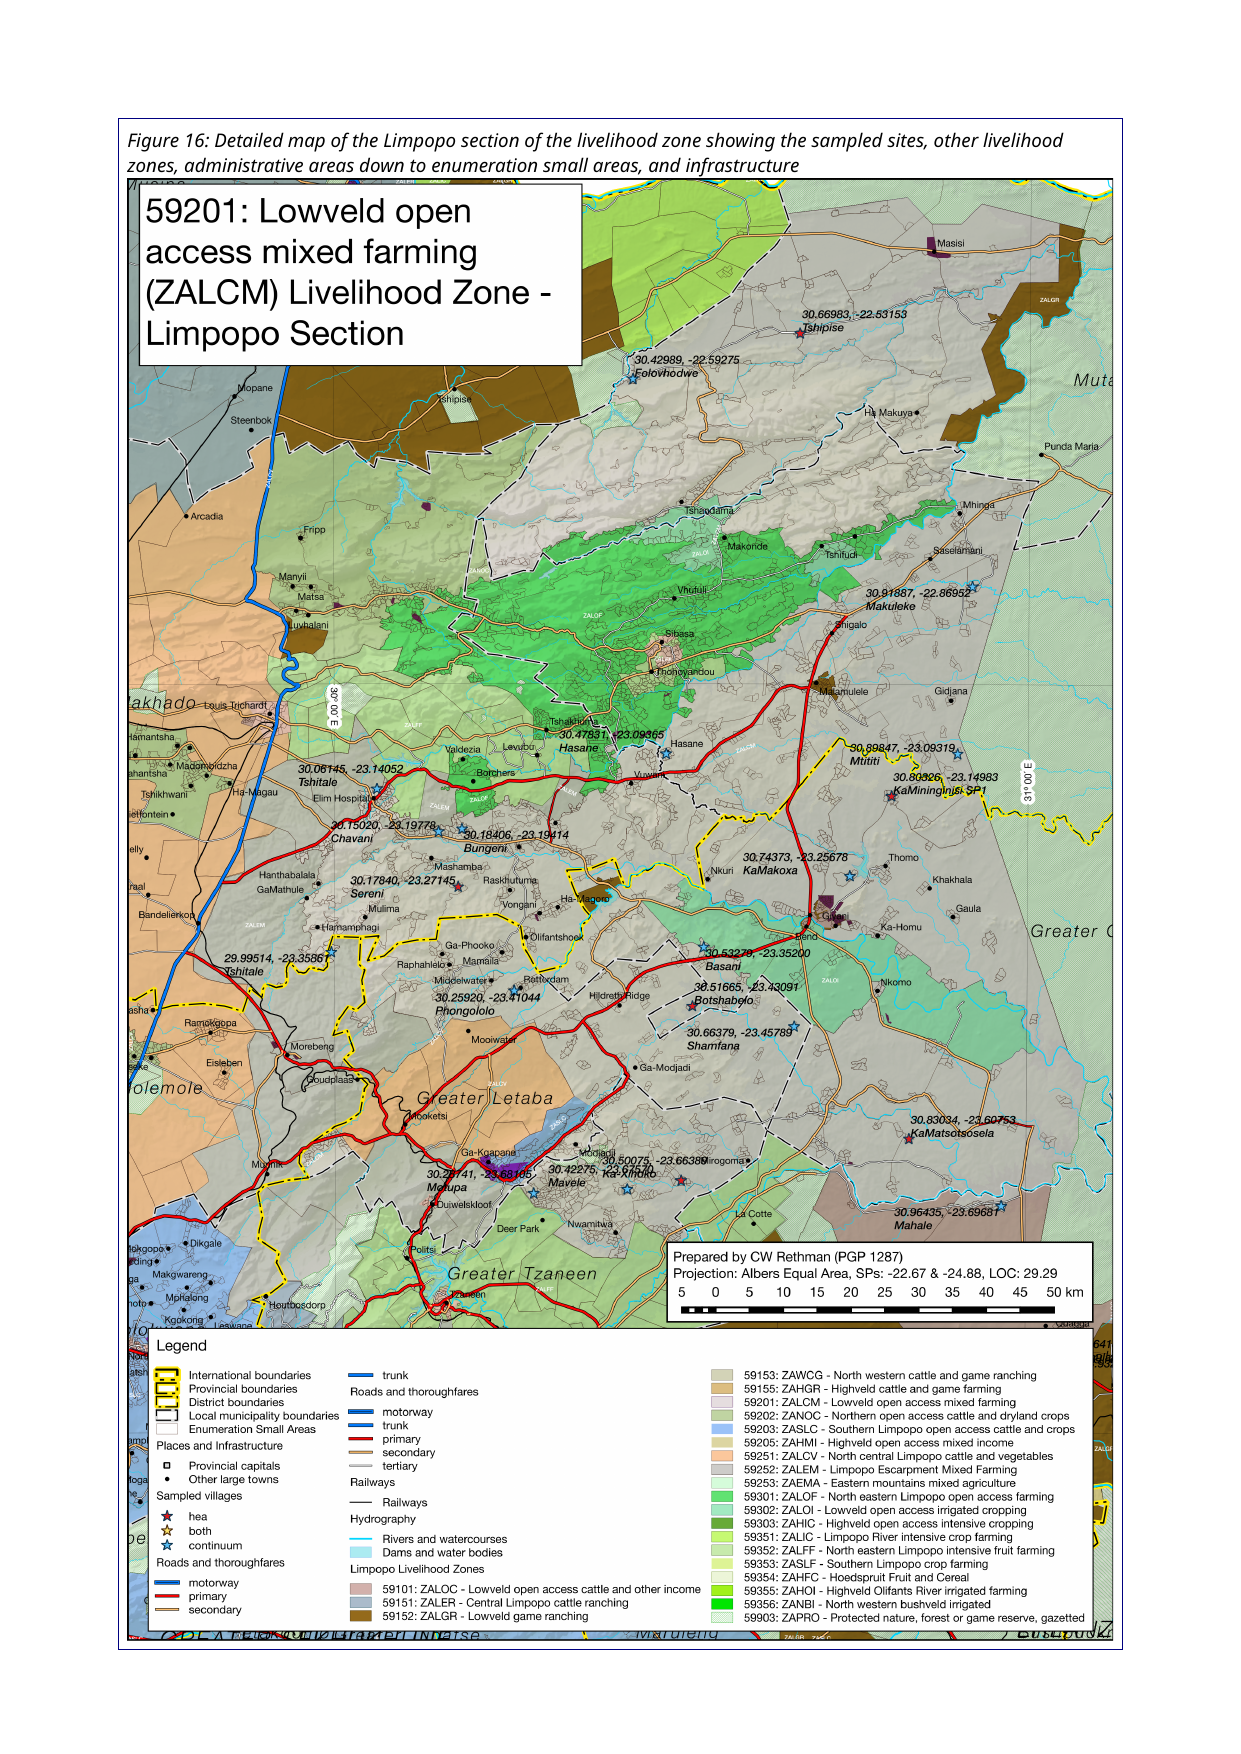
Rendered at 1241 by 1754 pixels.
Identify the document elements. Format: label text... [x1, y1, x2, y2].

text Figure 16: Detailed map of the Limpopo section of the livelihood zone showing the sampled sites, other livelihood zones, administrative areas down to enumeration small areas, and infrastructure [127, 127, 1113, 178]
picture [127, 178, 1114, 1641]
